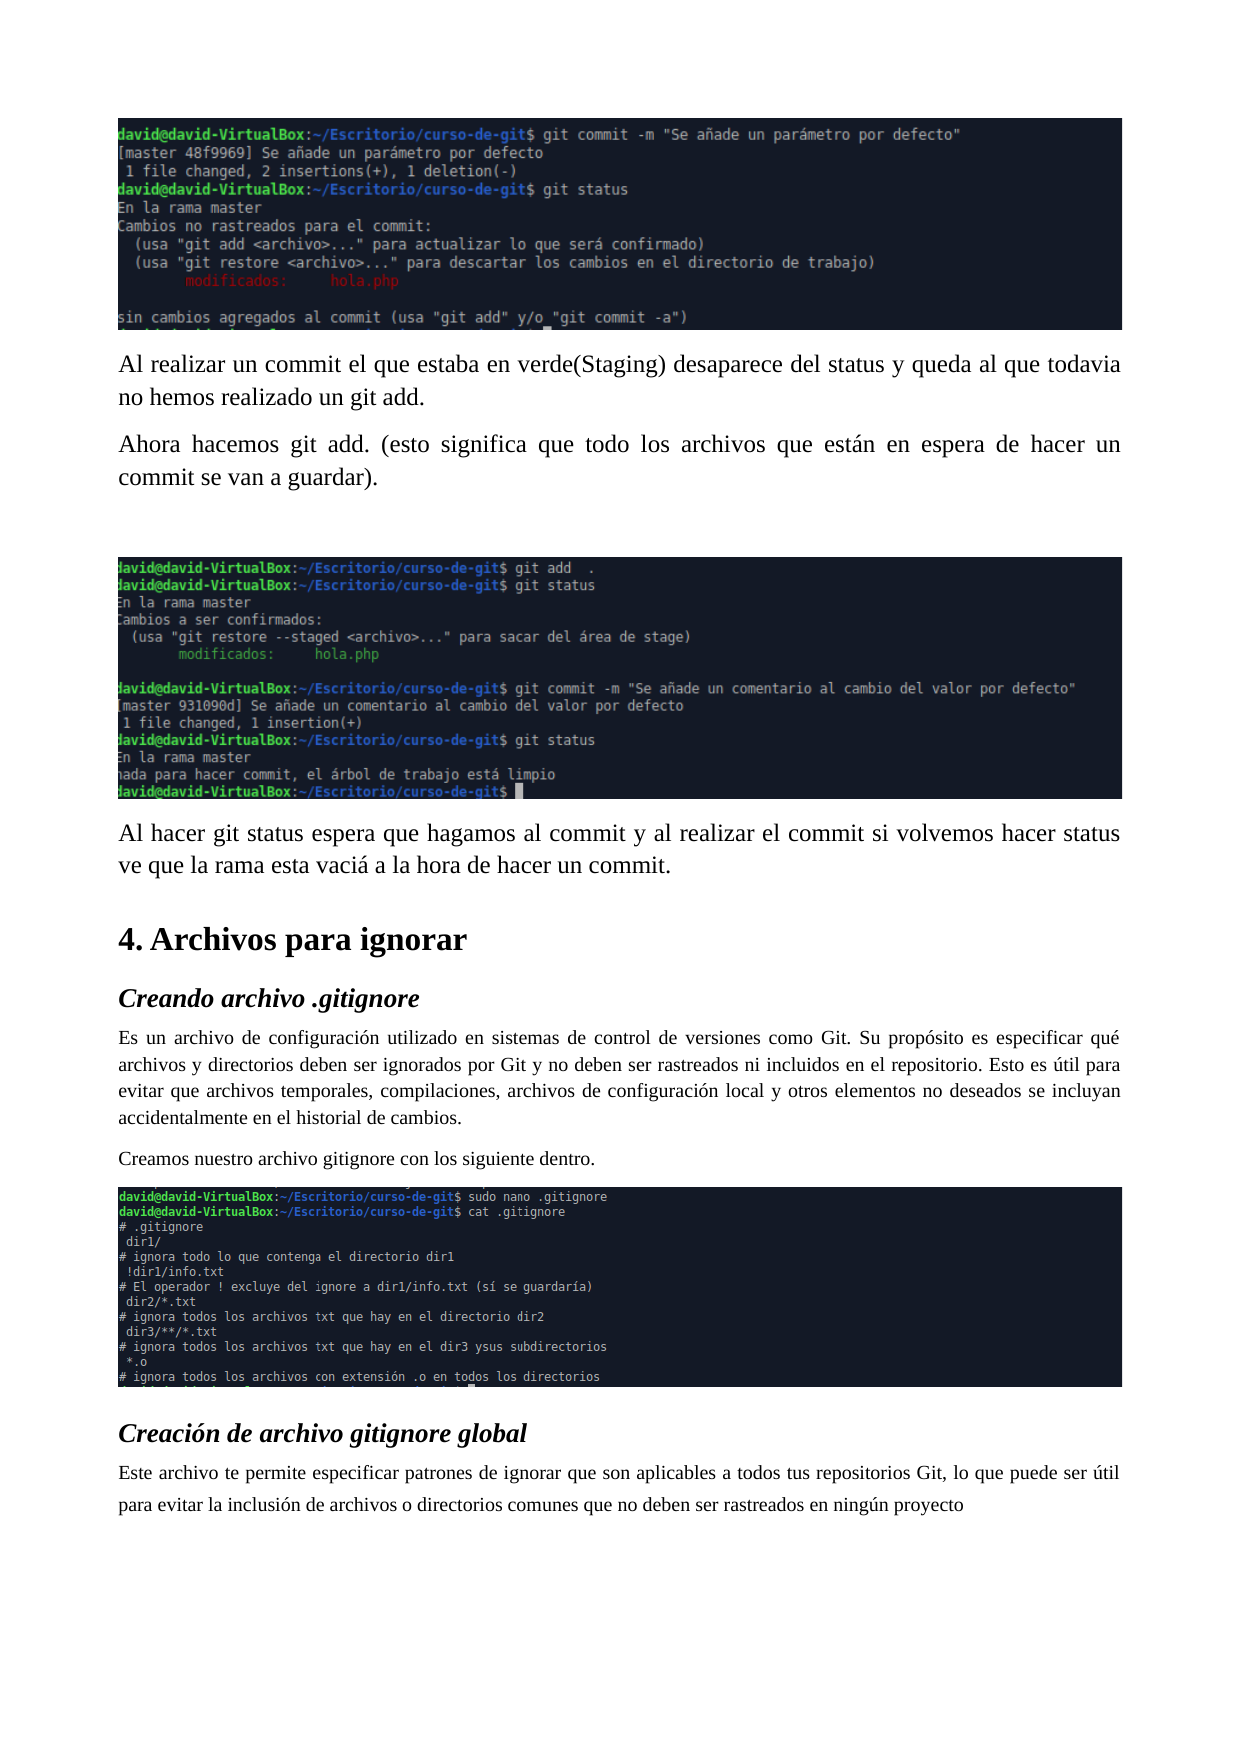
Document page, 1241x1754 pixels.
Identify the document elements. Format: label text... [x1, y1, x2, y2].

text Este archivo te permite especificar patrones de ignorar que son aplicables a todos tus repositorios Git, lo que puede ser útil para evitar la inclusión de archivos o directorios comunes que no deben ser rastreados en ningún proyecto [118, 1460, 1122, 1516]
picture [118, 1187, 1123, 1387]
text Es un archivo de configuración utilizado en sistemas de control de versiones como Git. Su propósito es especificar qué archivos y directorios deben ser ignorados por Git y no deben ser rastreados ni incluidos en el repositorio. Esto es útil para evitar que archivos temporales, compilaciones, archivos de configuración local y otros elementos no deseados se incluyan accidentalmente en el historial de cambios. [118, 1026, 1122, 1128]
text Al realizar un commit el que estaba en verde(Staging) desaparece del status y queda al que todavia no hemos realizado un git add. [118, 349, 1122, 410]
subtitle Creación de archivo gitignore global [118, 1417, 1122, 1448]
text Al hacer git status espera que hagamos al commit y al realizar el commit si volvemos hacer status ve que la rama esta vaciá a la hora de hacer un commit. [118, 818, 1122, 879]
text Creamos nuestro archivo gitignore con los siguiente dentro. [118, 1146, 1122, 1169]
subtitle Creando archivo .gitignore [118, 982, 1122, 1013]
picture [118, 557, 1123, 799]
text Ahora hacemos git add. (esto significa que todo los archivos que están en espera de hacer un commit se van a guardar). [118, 429, 1122, 491]
subtitle 4. Archivos para ignorar [118, 919, 1122, 957]
picture [118, 118, 1123, 330]
